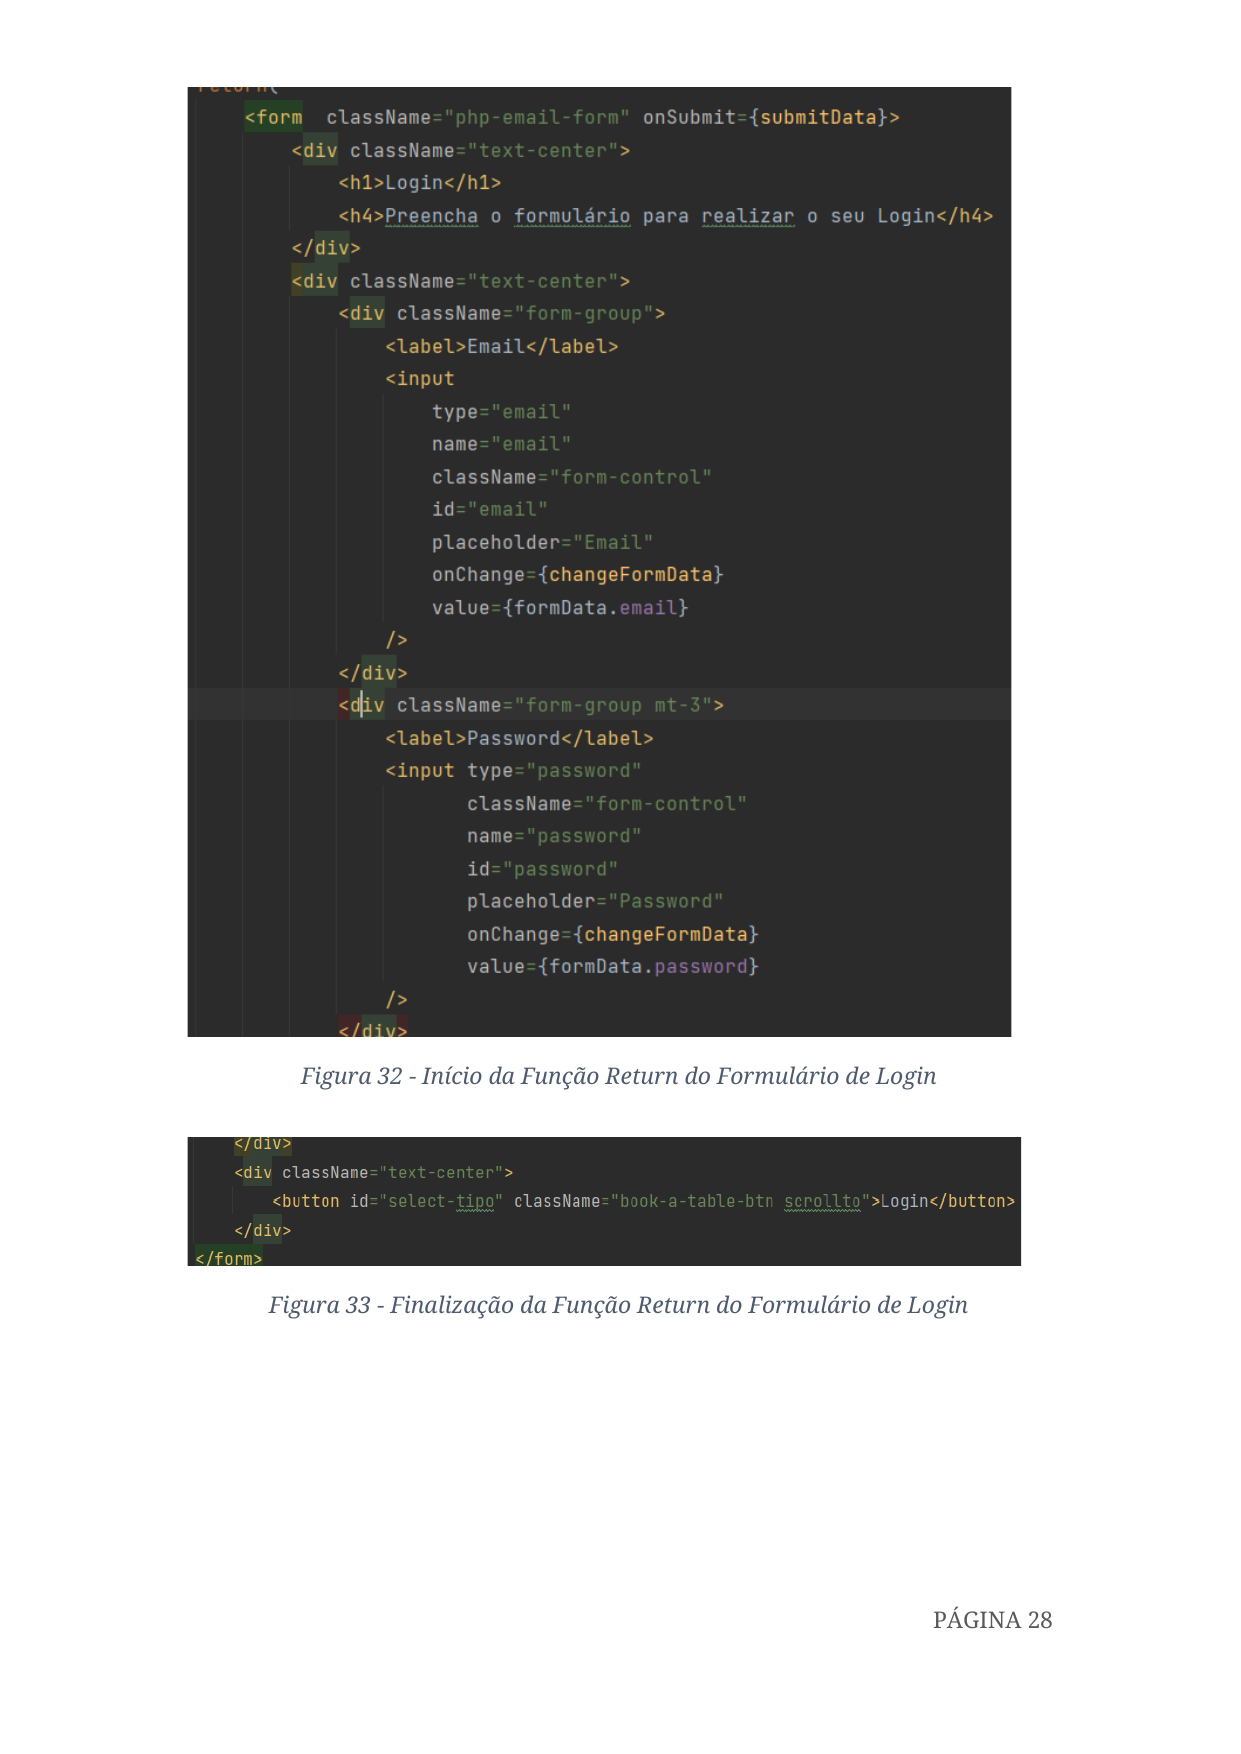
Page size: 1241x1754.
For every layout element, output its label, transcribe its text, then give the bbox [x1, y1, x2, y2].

text Figura 33 - Finalização da Função Return do Formulário de Login [187, 1289, 1053, 1321]
text Figura 32 - Início da Função Return do Formulário de Login [187, 1060, 1053, 1091]
